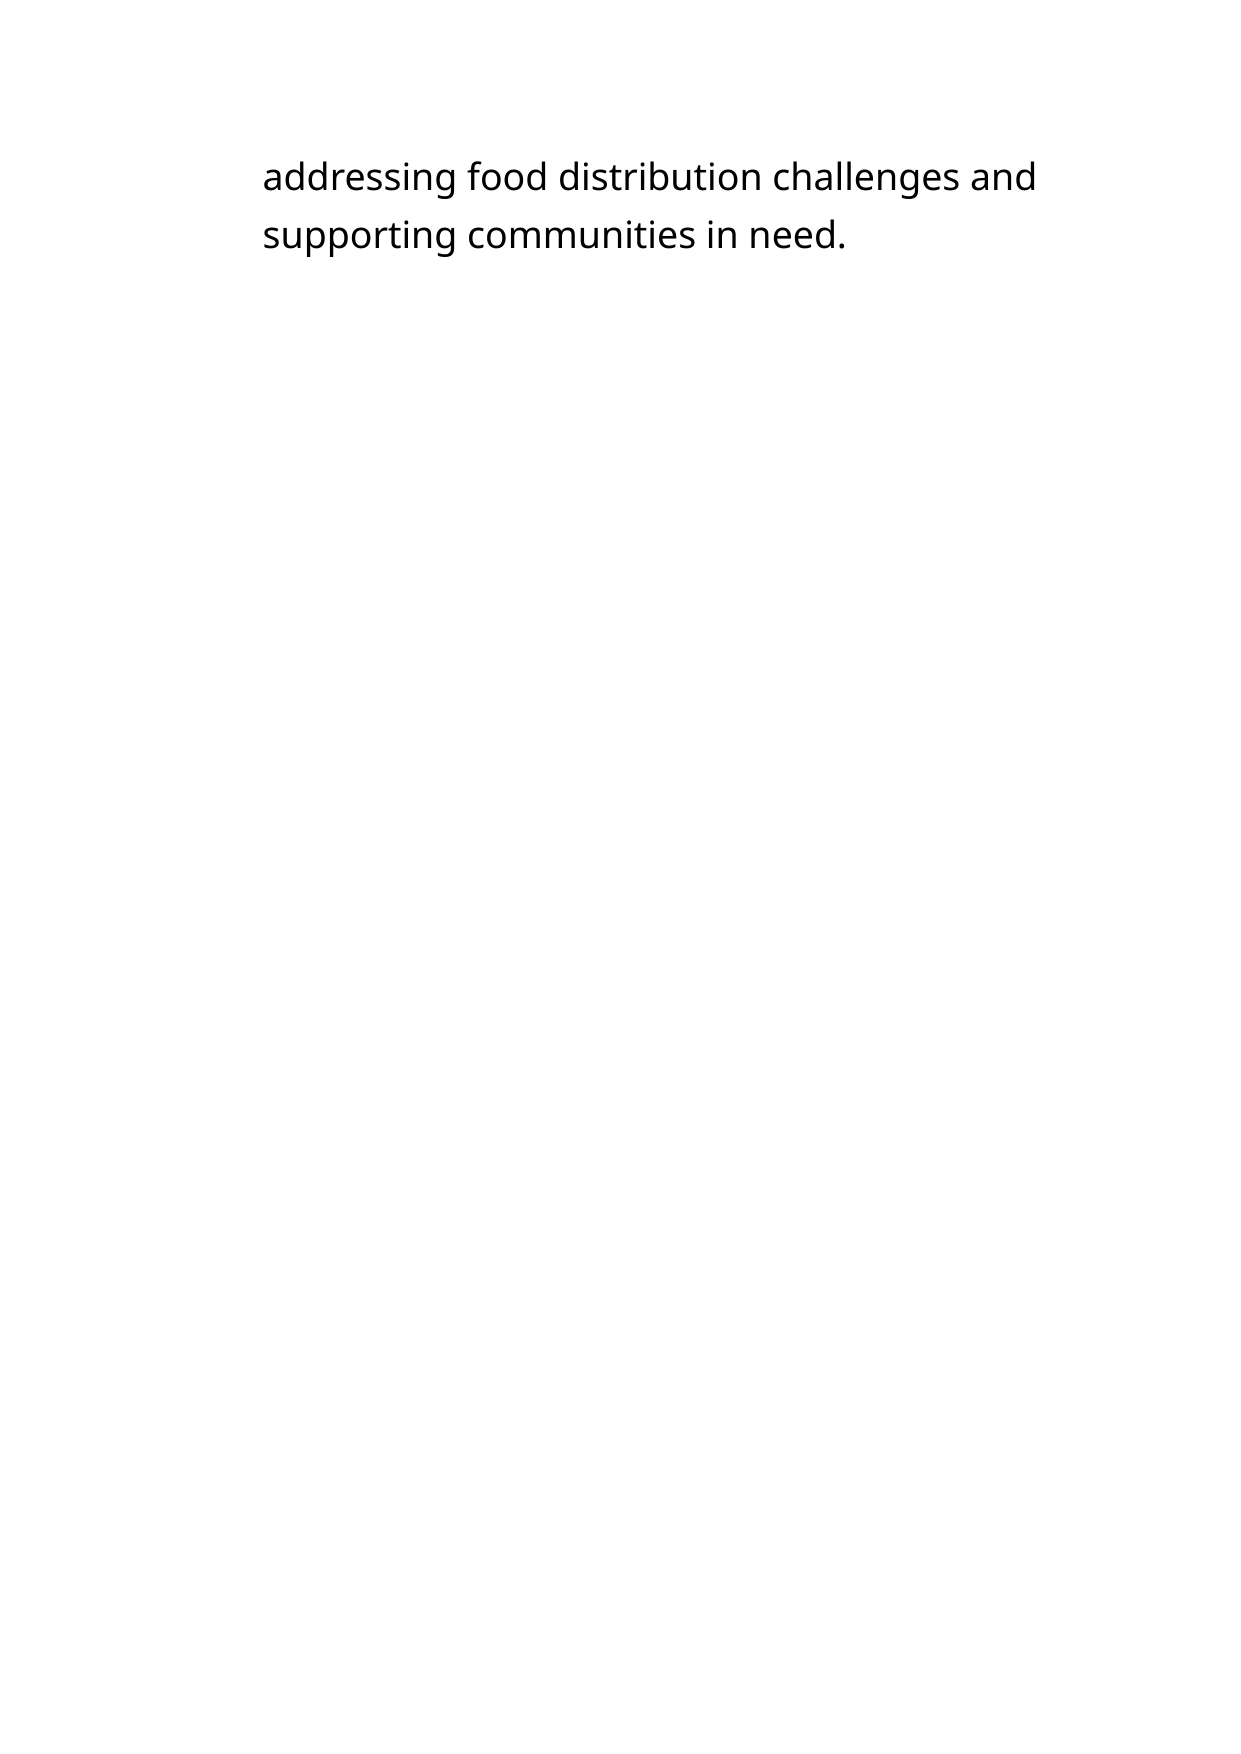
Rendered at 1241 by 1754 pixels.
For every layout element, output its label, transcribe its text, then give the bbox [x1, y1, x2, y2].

list addressing food distribution challenges and supporting communities in need. [187, 150, 1090, 260]
